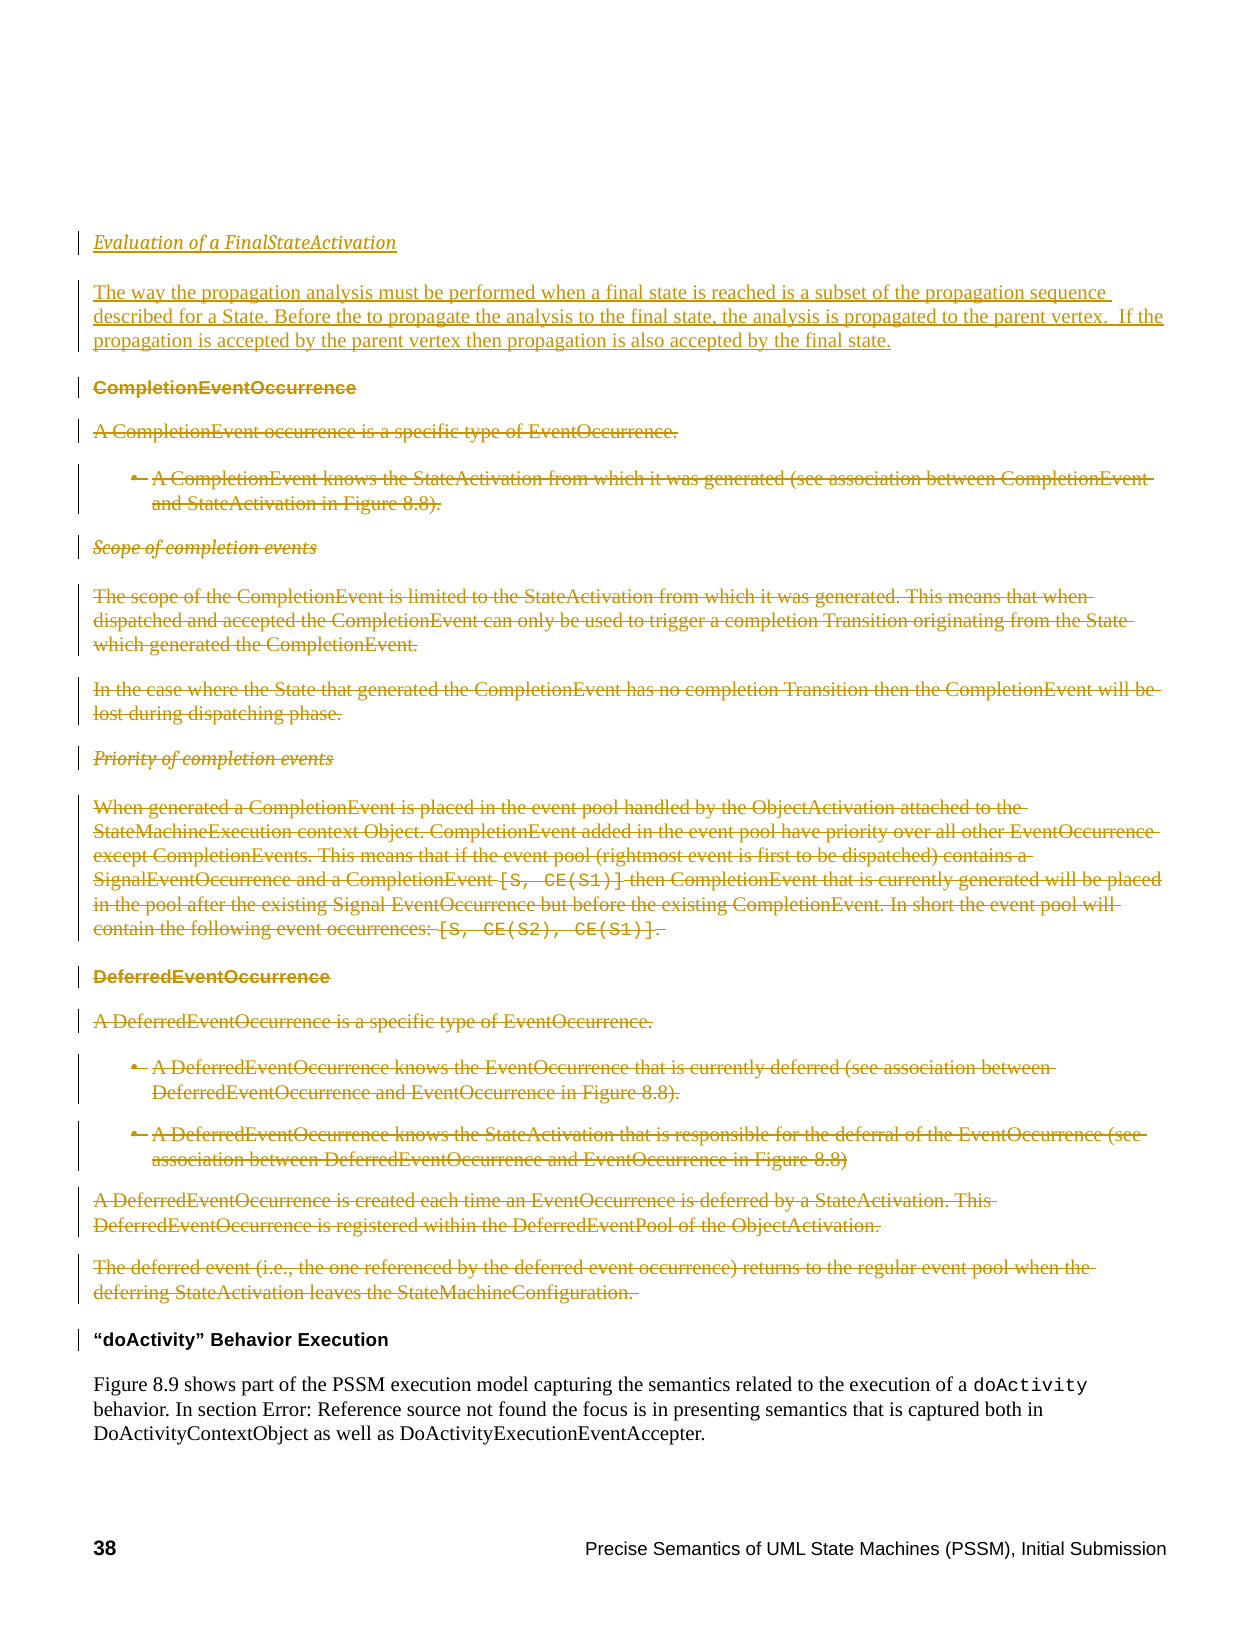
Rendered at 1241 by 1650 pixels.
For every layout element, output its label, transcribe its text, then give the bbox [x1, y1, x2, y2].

subtitle Evaluation of a FinalStateActivation [93, 231, 1164, 255]
text Figure 8.9 shows part of the PSSM execution model capturing the semantics related to the execution of a doActivity behavior. In section Error: Reference source not found the focus is in presenting semantics that is captured both in DoActivityContextObject as well as DoActivityExecutionEventAccepter. [93, 1372, 1164, 1445]
subtitle “doActivity” Behavior Execution [93, 377, 1164, 398]
text propagation is accepted by the parent vertex then propagation is also accepted by the final state. [93, 326, 1164, 352]
text The way the propagation analysis must be performed when a final state is reached is a subset of the propagation sequence described for a State. Before the to propagate the analysis to the final state, the analysis is propagated to the parent vertex. If the [93, 279, 1164, 324]
